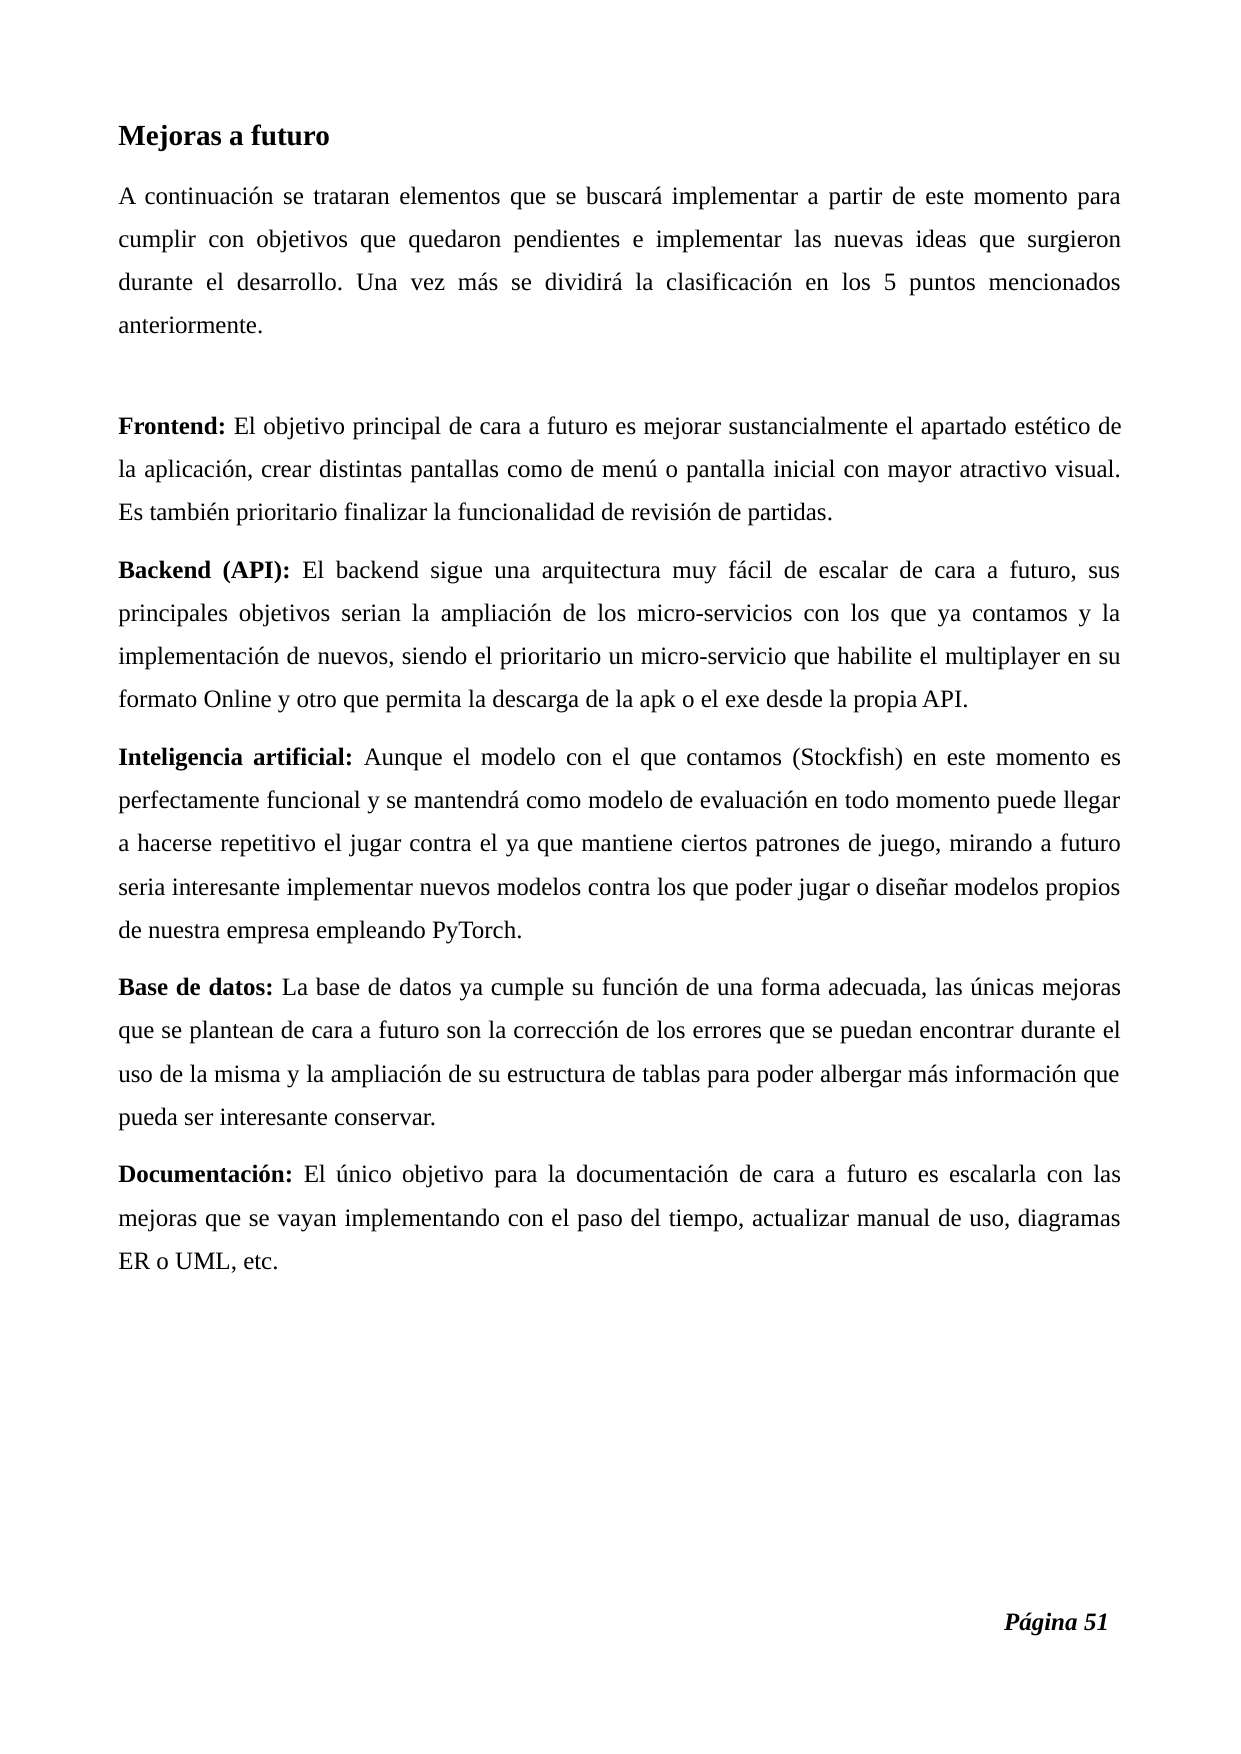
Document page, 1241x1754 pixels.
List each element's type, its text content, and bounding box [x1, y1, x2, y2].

text Backend (API): El backend sigue una arquitectura muy fácil de escalar de cara a futuro, sus principales objetivos serian la ampliación de los micro-servicios con los que ya contamos y la implementación de nuevos, siendo el prioritario un micro-servicio que habilite el multiplayer en su formato Online y otro que permita la descarga de la apk o el exe desde la propia API. [118, 555, 1122, 713]
text Frontend: El objetivo principal de cara a futuro es mejorar sustancialmente el apartado estético de la aplicación, crear distintas pantallas como de menú o pantalla inicial con mayor atractivo visual. Es también prioritario finalizar la funcionalidad de revisión de partidas. [118, 368, 1122, 526]
subtitle Mejoras a futuro [118, 118, 1122, 152]
text Documentación: El único objetivo para la documentación de cara a futuro es escalarla con las mejoras que se vayan implementando con el paso del tiempo, actualizar manual de uso, diagramas ER o UML, etc. [118, 1159, 1122, 1274]
text Base de datos: La base de datos ya cumple su función de una forma adecuada, las únicas mejoras que se plantean de cara a futuro son la corrección de los errores que se puedan encontrar durante el uso de la misma y la ampliación de su estructura de tablas para poder albergar más información que pueda ser interesante conservar. [118, 972, 1122, 1131]
text Inteligencia artificial: Aunque el modelo con el que contamos (Stockfish) en este momento es perfectamente funcional y se mantendrá como modelo de evaluación en todo momento puede llegar a hacerse repetitivo el jugar contra el ya que mantiene ciertos patrones de juego, mirando a futuro seria interesante implementar nuevos modelos contra los que poder jugar o diseñar modelos propios de nuestra empresa empleando PyTorch. [118, 742, 1122, 943]
text A continuación se trataran elementos que se buscará implementar a partir de este momento para cumplir con objetivos que quedaron pendientes e implementar las nuevas ideas que surgieron durante el desarrollo. Una vez más se dividirá la clasificación en los 5 puntos mencionados anteriormente. [118, 181, 1122, 339]
